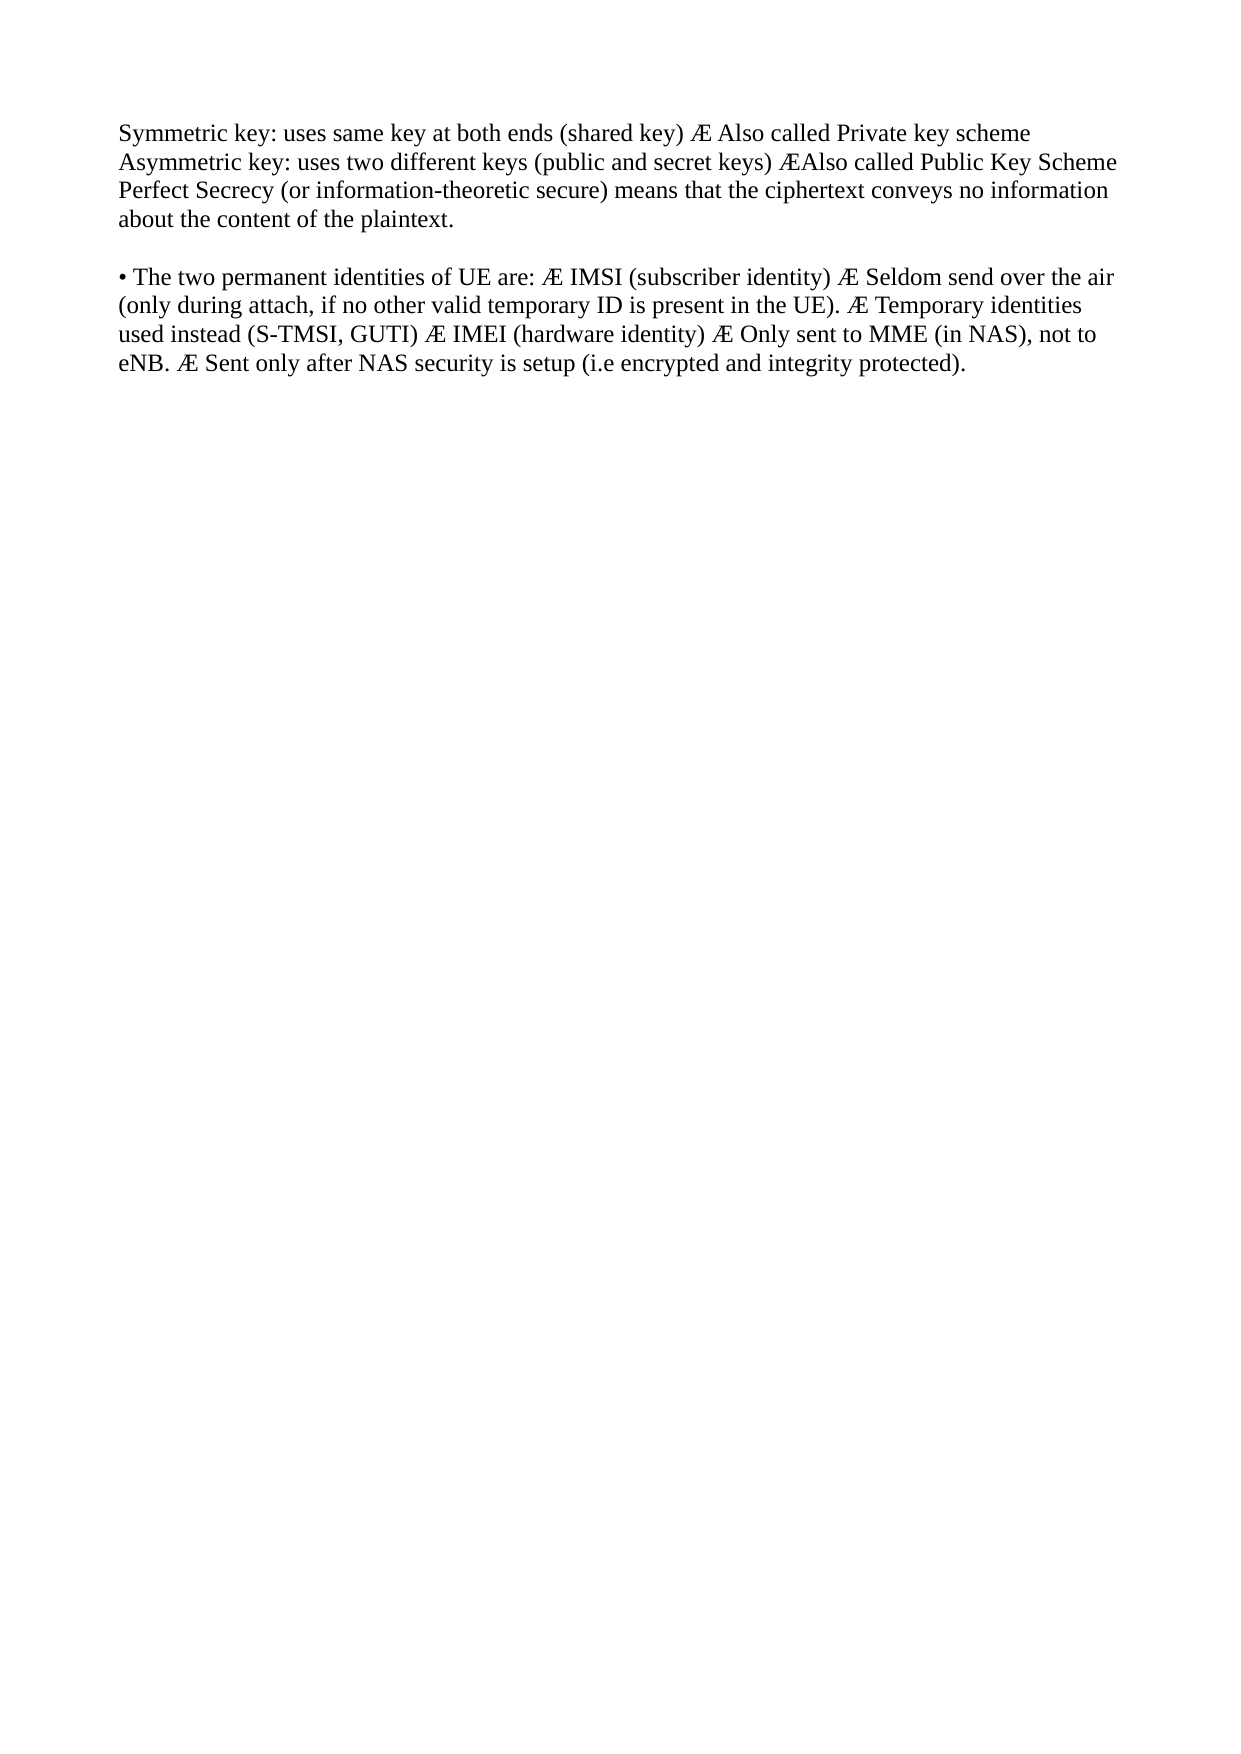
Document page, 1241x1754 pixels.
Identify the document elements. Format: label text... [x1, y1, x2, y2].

text Perfect Secrecy (or information-theoretic secure) means that the ciphertext conveys no information about the content of the plaintext. [118, 176, 1122, 233]
text Asymmetric key: uses two different keys (public and secret keys) ÆAlso called Public Key Scheme [118, 147, 1122, 176]
text Symmetric key: uses same key at both ends (shared key) Æ Also called Private key scheme [118, 118, 1122, 147]
text • The two permanent identities of UE are: Æ IMSI (subscriber identity) Æ Seldom send over the air (only during attach, if no other valid temporary ID is present in the UE). Æ Temporary identities used instead (S-TMSI, GUTI) Æ IMEI (hardware identity) Æ Only sent to MME (in NAS), not to eNB. Æ Sent only after NAS security is setup (i.e encrypted and integrity protected). [118, 262, 1122, 377]
